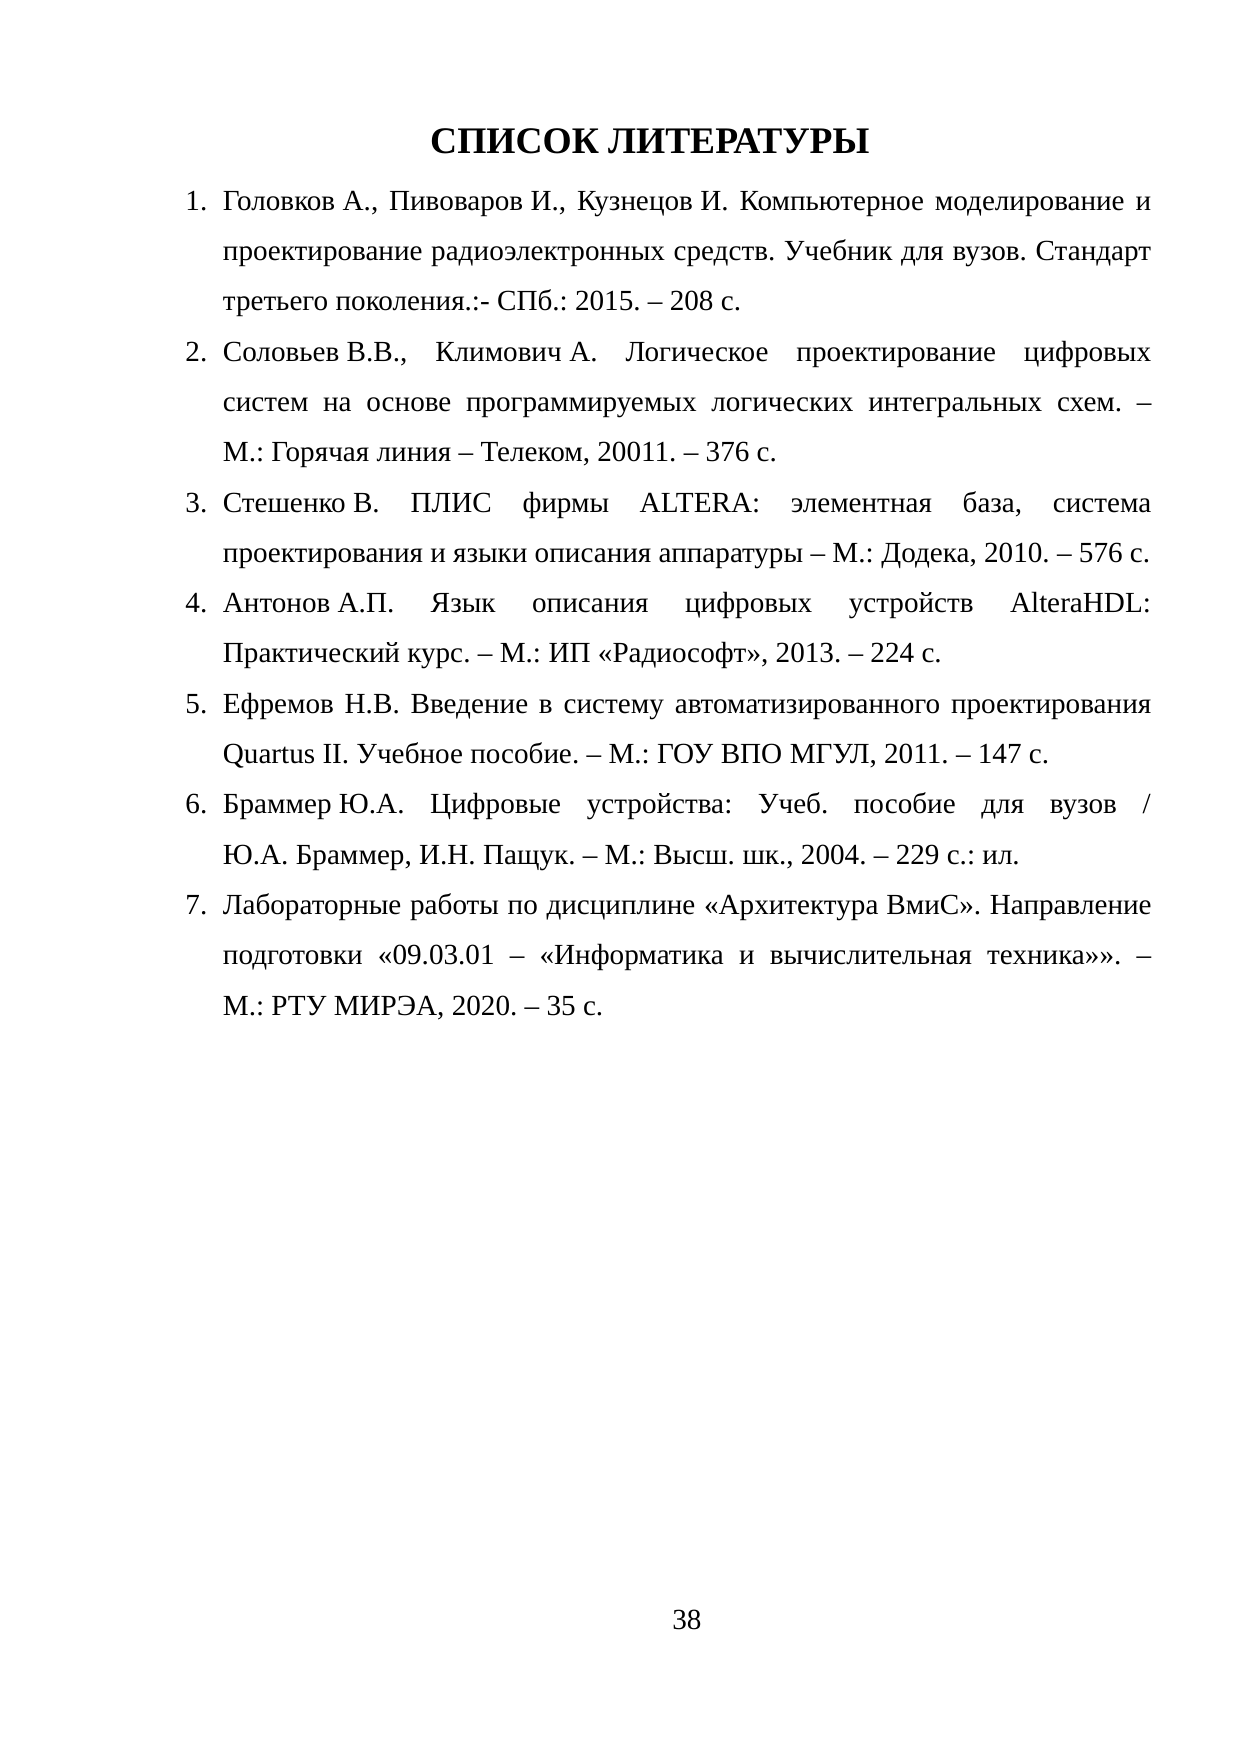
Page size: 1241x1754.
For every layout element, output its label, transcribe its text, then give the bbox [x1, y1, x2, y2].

list Соловьев В.В., Климович А. Логическое проектирование цифровых систем на основе программируемых логических интегральных схем. – М.: Горячая линия – Телеком, 20011. – 376 с. [185, 334, 1152, 468]
list Головков А., Пивоваров И., Кузнецов И. Компьютерное моделирование и проектирование радиоэлектронных средств. Учебник для вузов. Стандарт третьего поколения.:- СПб.: 2015. – 208 с. [185, 183, 1152, 317]
list Лабораторные работы по дисциплине «Архитектура ВмиС». Направление подготовки «09.03.01 – «Информатика и вычислительная техника»». – М.: РТУ МИРЭА, 2020. – 35 с. [185, 887, 1152, 1021]
subtitle СПИСОК ЛИТЕРАТУРЫ [148, 118, 1152, 161]
list Стешенко В. ПЛИС фирмы ALTERA: элементная база, система проектирования и языки описания аппаратуры – М.: Додека, 2010. – 576 с. [185, 485, 1152, 568]
list Антонов А.П. Язык описания цифровых устройств AlteraHDL: Практический курс. – М.: ИП «Радиософт», 2013. – 224 с. [185, 585, 1152, 669]
list Ефремов Н.В. Введение в систему автоматизированного проектирования Quartus II. Учебное пособие. – М.: ГОУ ВПО МГУЛ, 2011. – 147 с. [185, 686, 1152, 770]
list Браммер Ю.А. Цифровые устройства: Учеб. пособие для вузов / Ю.А. Браммер, И.Н. Пащук. – М.: Высш. шк., 2004. – 229 с.: ил. [185, 787, 1152, 870]
